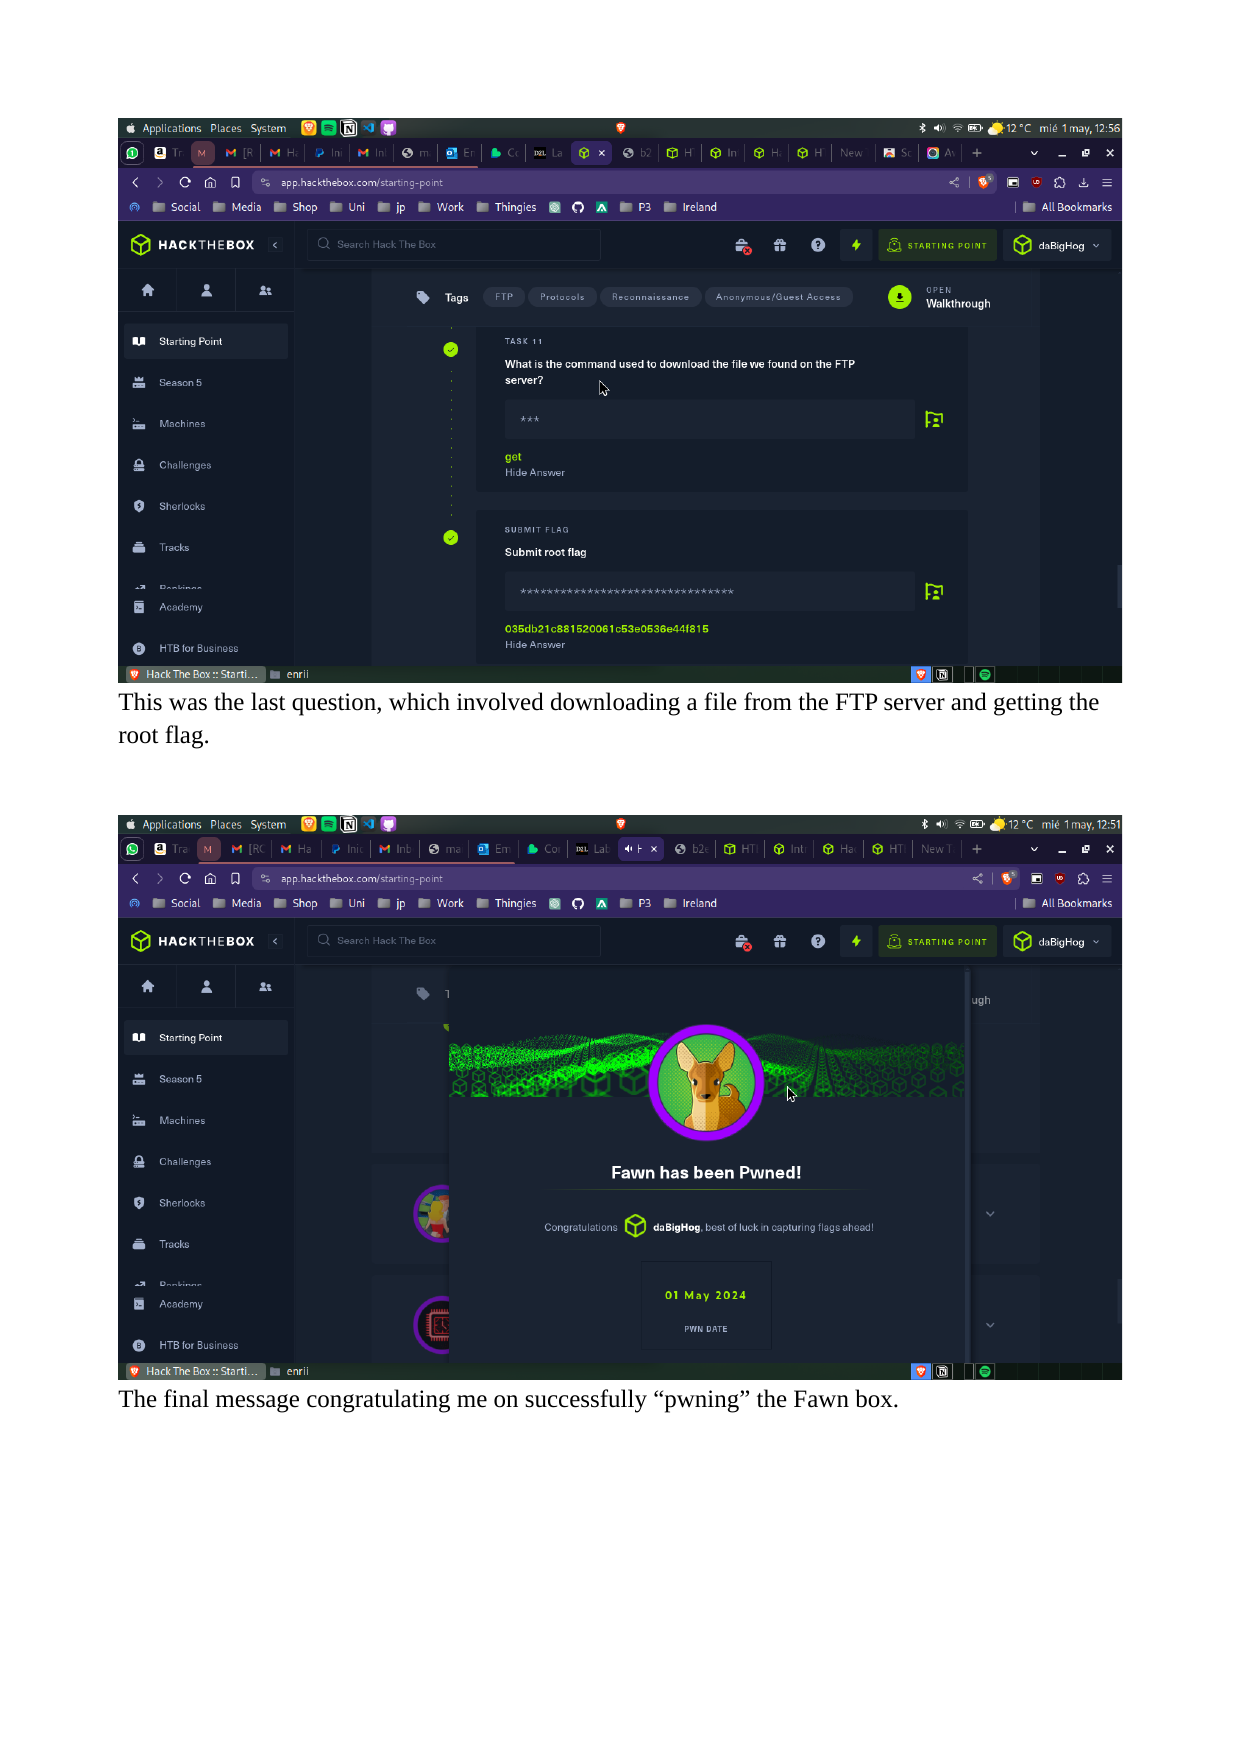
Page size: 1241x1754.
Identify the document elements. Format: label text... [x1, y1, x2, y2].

text This was the last question, which involved downloading a file from the FTP server and getting the root flag. [118, 683, 1122, 748]
text The final message congratulating me on successfully “pwning” the Fawn box. [118, 1380, 1122, 1412]
picture [118, 118, 1123, 683]
picture [118, 815, 1123, 1380]
